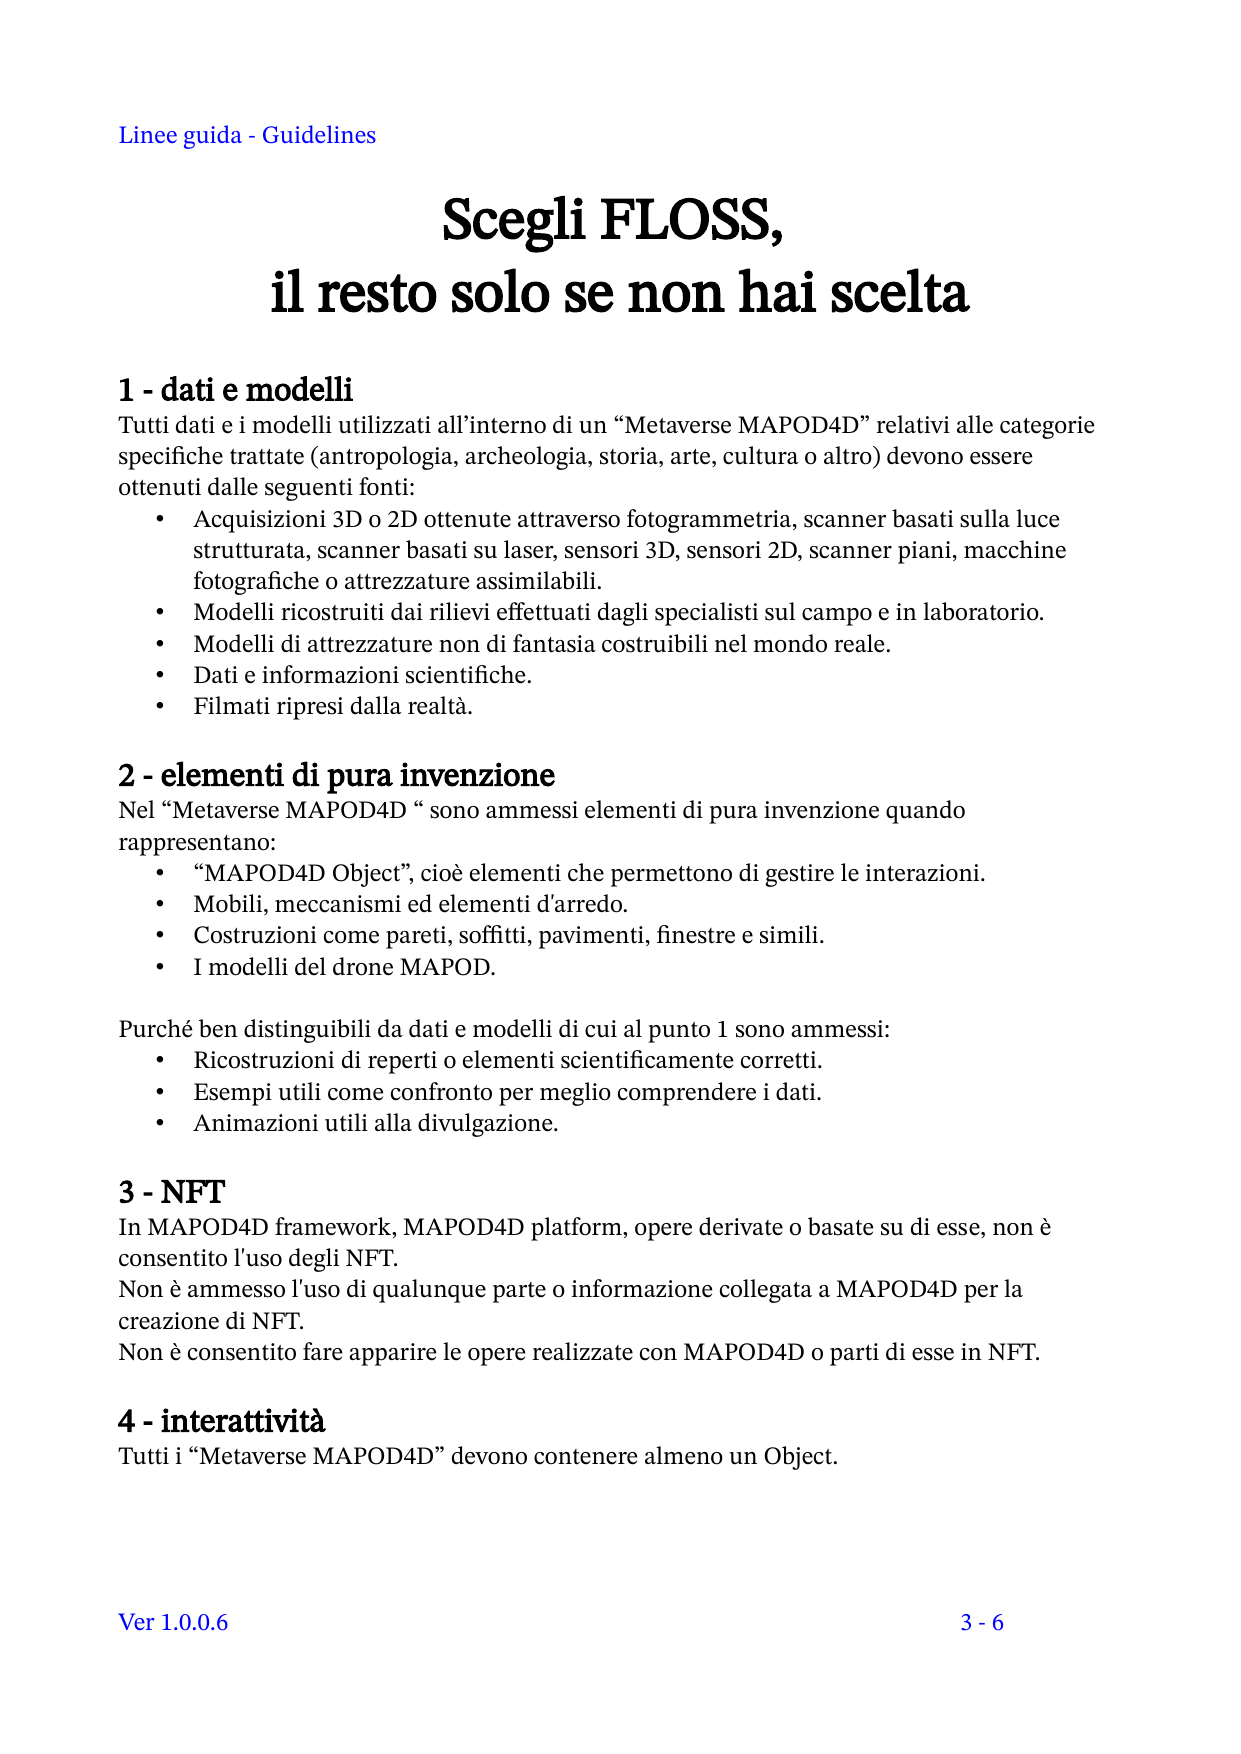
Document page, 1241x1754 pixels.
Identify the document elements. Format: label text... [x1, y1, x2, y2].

list Animazioni utili alla divulgazione. [156, 1106, 1122, 1137]
list “MAPOD4D Object”, cioè elementi che permettono di gestire le interazioni. [156, 856, 1122, 887]
text Tutti dati e i modelli utilizzati all’interno di un “Metaverse MAPOD4D” relativi alle categorie specifiche trattate (antropologia, archeologia, storia, arte, cultura o altro) devono essere ottenuti dalle seguenti fonti: [118, 408, 1122, 502]
text Non è ammesso l'uso di qualunque parte o informazione collegata a MAPOD4D per la creazione di NFT. [118, 1273, 1122, 1335]
text 1 - dati e modelli [118, 366, 1122, 408]
list Ricostruzioni di reperti o elementi scientificamente corretti. [156, 1043, 1122, 1075]
text Scegli FLOSS, [118, 179, 1122, 252]
text Purché ben distinguibili da dati e modelli di cui al punto 1 sono ammessi: [118, 1012, 1122, 1043]
list Costruzioni come pareti, soffitti, pavimenti, finestre e simili. [156, 918, 1122, 950]
text 2 - elementi di pura invenzione [118, 752, 1122, 793]
list I modelli del drone MAPOD. [156, 950, 1122, 981]
text Nel “Metaverse MAPOD4D “ sono ammessi elementi di pura invenzione quando rappresentano: [118, 793, 1122, 856]
list Modelli di attrezzature non di fantasia costruibili nel mondo reale. [156, 627, 1122, 658]
text 4 - interattività [118, 1398, 1122, 1439]
list Filmati ripresi dalla realtà. [156, 689, 1122, 721]
list Modelli ricostruiti dai rilievi effettuati dagli specialisti sul campo e in laboratorio. [156, 596, 1122, 627]
list Dati e informazioni scientifiche. [156, 658, 1122, 689]
text il resto solo se non hai scelta [118, 252, 1122, 325]
text 3 - NFT [118, 1168, 1122, 1210]
text Non è consentito fare apparire le opere realizzate con MAPOD4D o parti di esse in NFT. [118, 1335, 1122, 1366]
list Mobili, meccanismi ed elementi d'arredo. [156, 887, 1122, 918]
text In MAPOD4D framework, MAPOD4D platform, opere derivate o basate su di esse, non è consentito l'uso degli NFT. [118, 1210, 1122, 1273]
list Esempi utili come confronto per meglio comprendere i dati. [156, 1075, 1122, 1106]
list Acquisizioni 3D o 2D ottenute attraverso fotogrammetria, scanner basati sulla luce strutturata, scanner basati su laser, sensori 3D, sensori 2D, scanner piani, macchine fotografiche o attrezzature assimilabili. [156, 502, 1122, 596]
text Tutti i “Metaverse MAPOD4D” devono contenere almeno un Object. [118, 1439, 1122, 1471]
